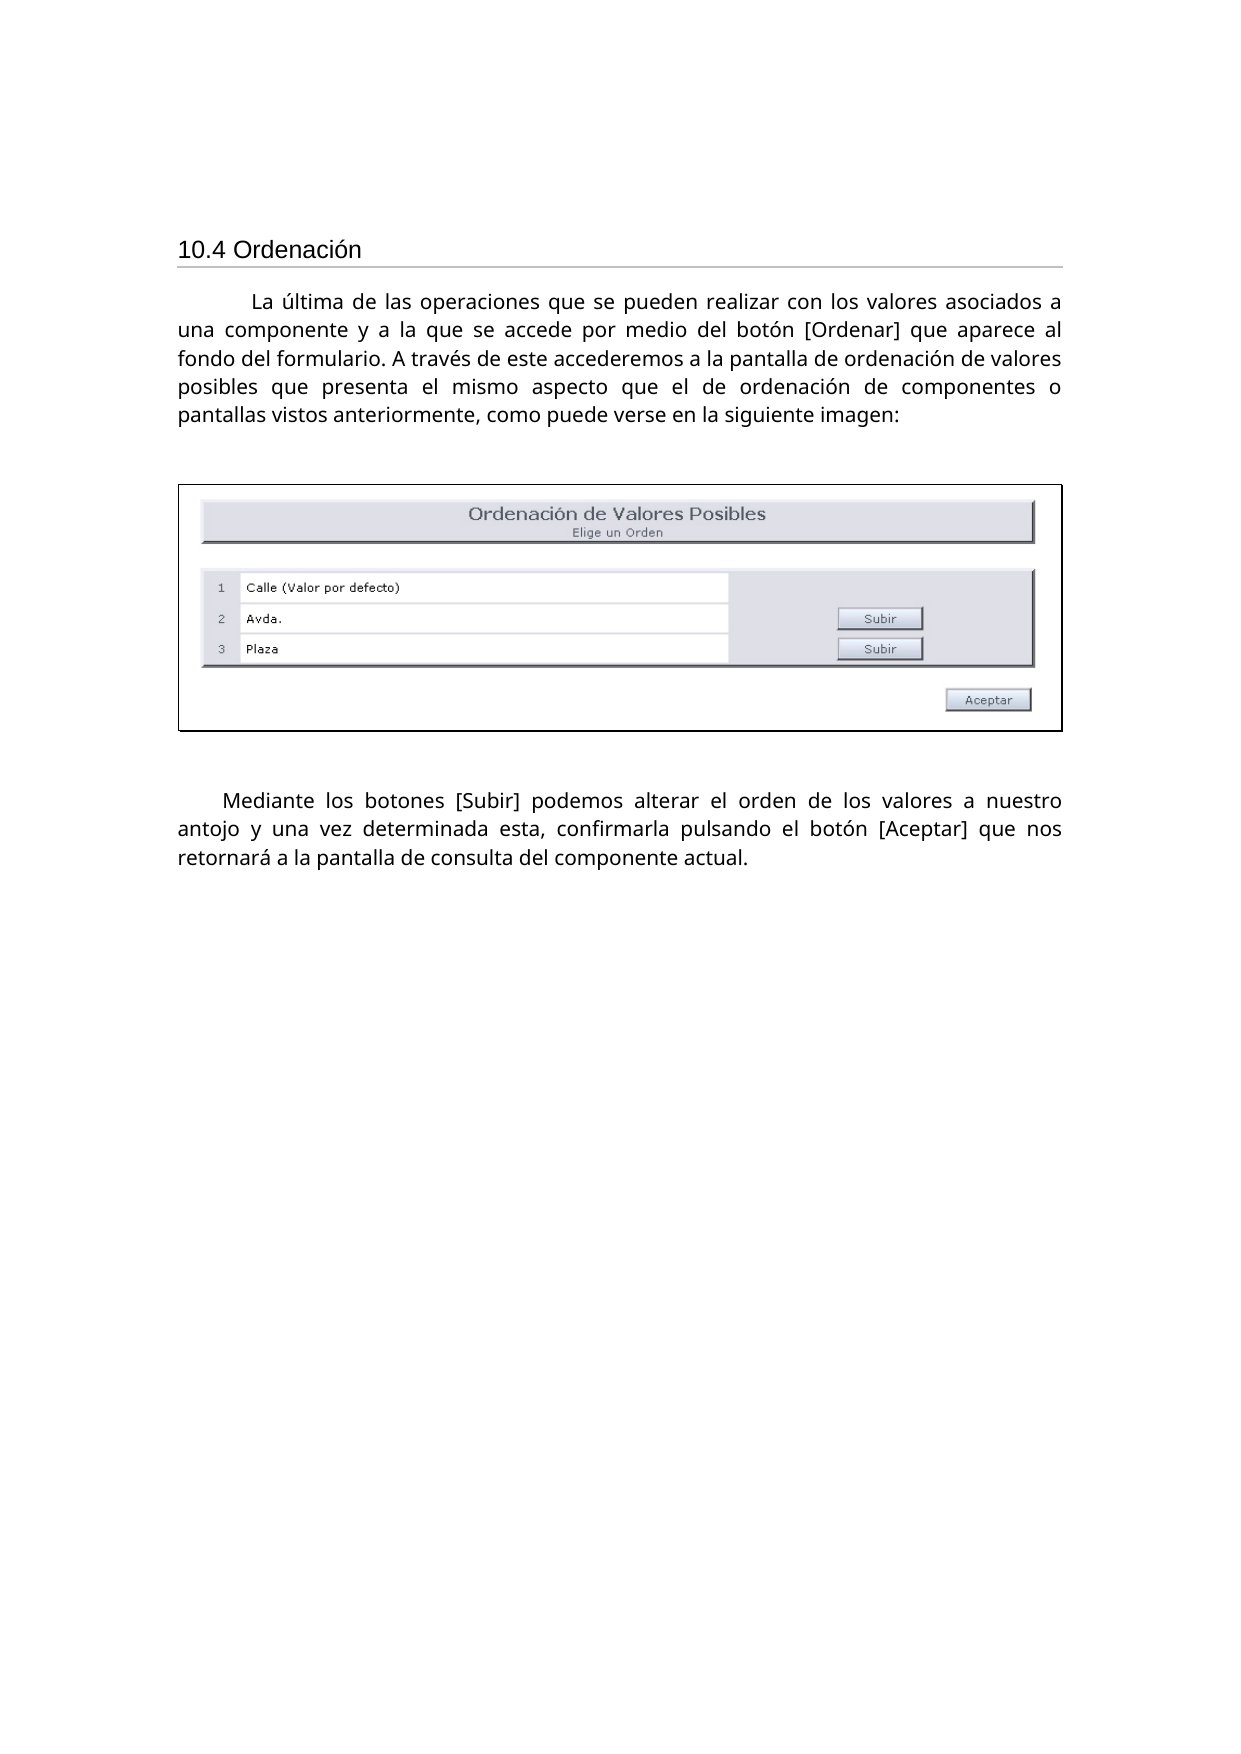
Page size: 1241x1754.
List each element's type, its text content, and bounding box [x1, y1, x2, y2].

text La última de las operaciones que se pueden realizar con los valores asociados a una componente y a la que se accede por medio del botón [Ordenar] que aparece al fondo del formulario. A través de este accederemos a la pantalla de ordenación de valores posibles que presenta el mismo aspecto que el de ordenación de componentes o pantallas vistos anteriormente, como puede verse en la siguiente imagen: [177, 287, 1063, 429]
subtitle 10.4 Ordenación [177, 236, 1063, 266]
text Mediante los botones [Subir] podemos alterar el orden de los valores a nuestro antojo y una vez determinada esta, confirmarla pulsando el botón [Aceptar] que nos retornará a la pantalla de consulta del componente actual. [177, 786, 1063, 871]
picture [194, 492, 1045, 722]
